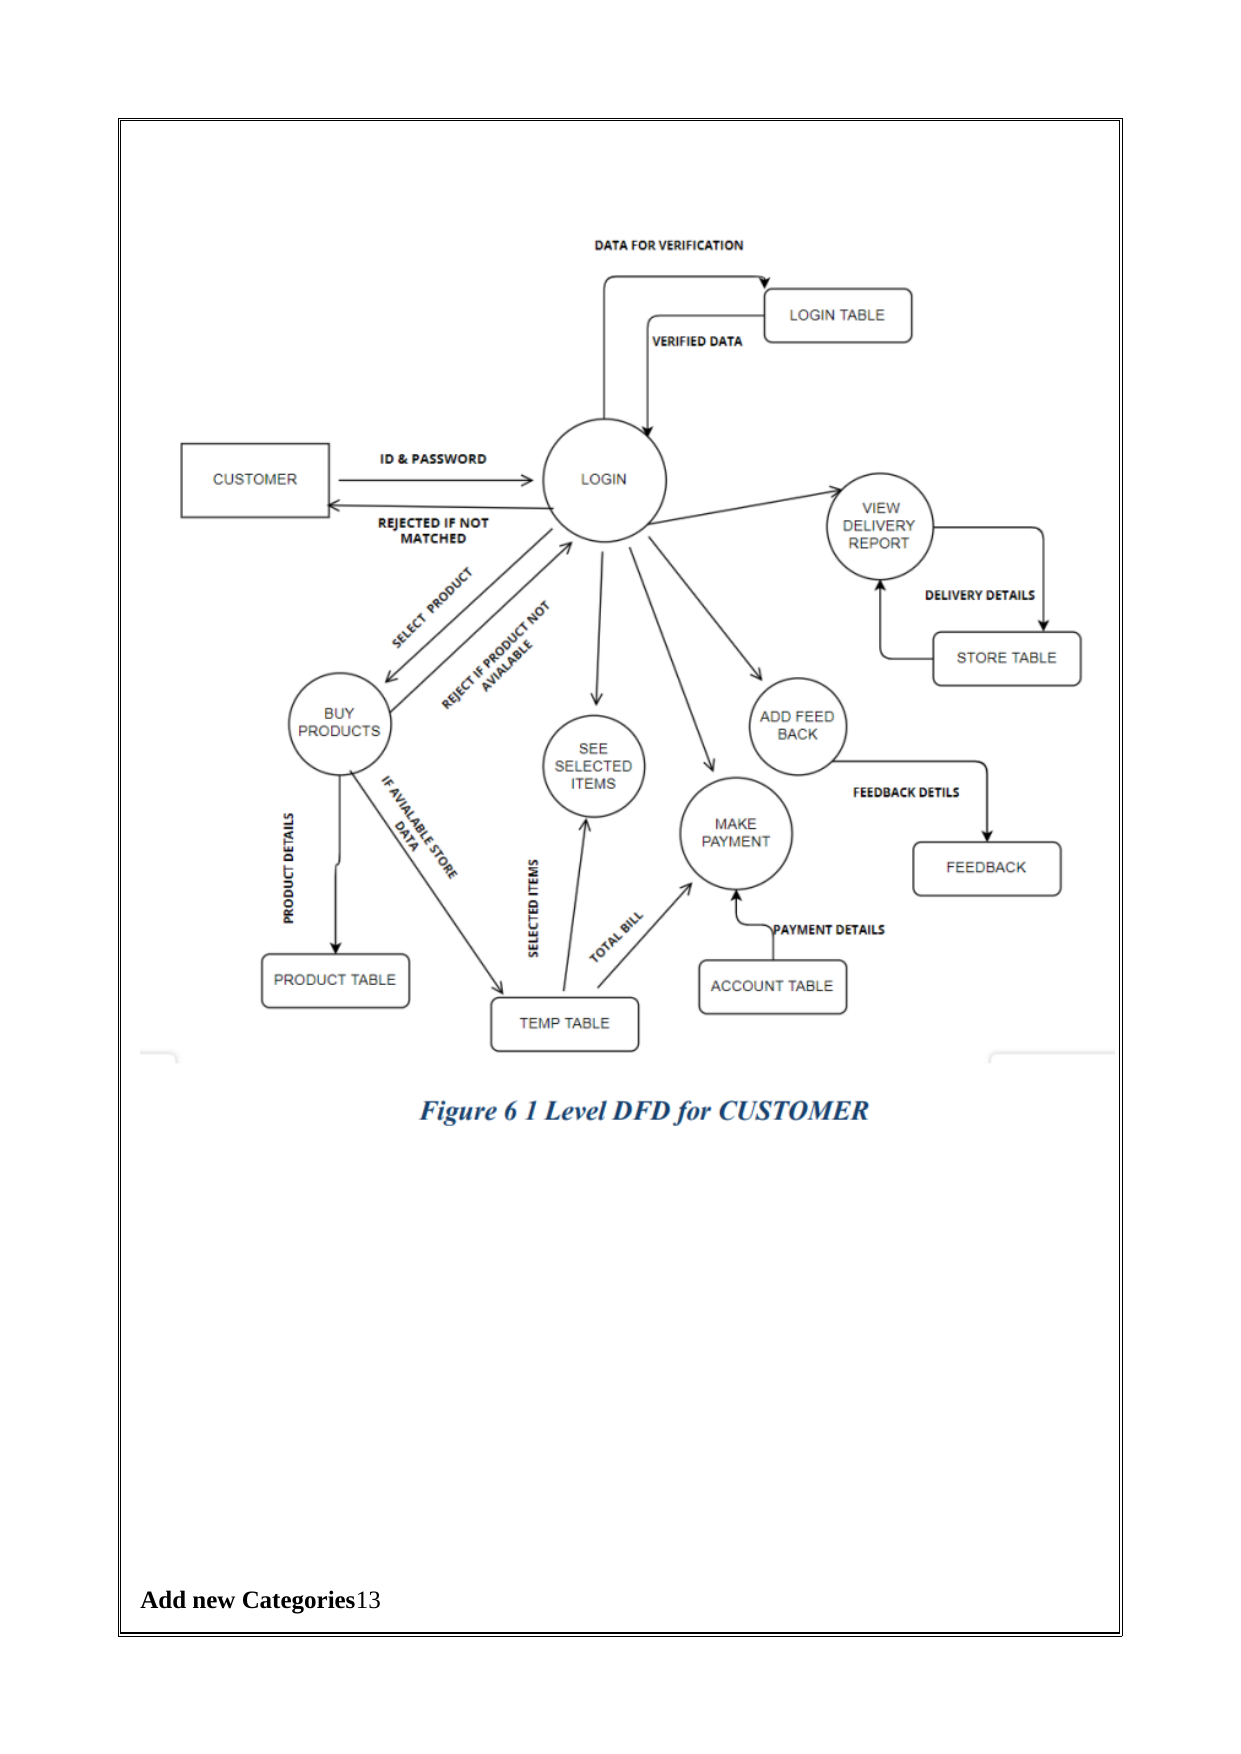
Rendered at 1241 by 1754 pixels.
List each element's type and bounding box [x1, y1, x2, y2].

picture [140, 198, 1116, 1175]
